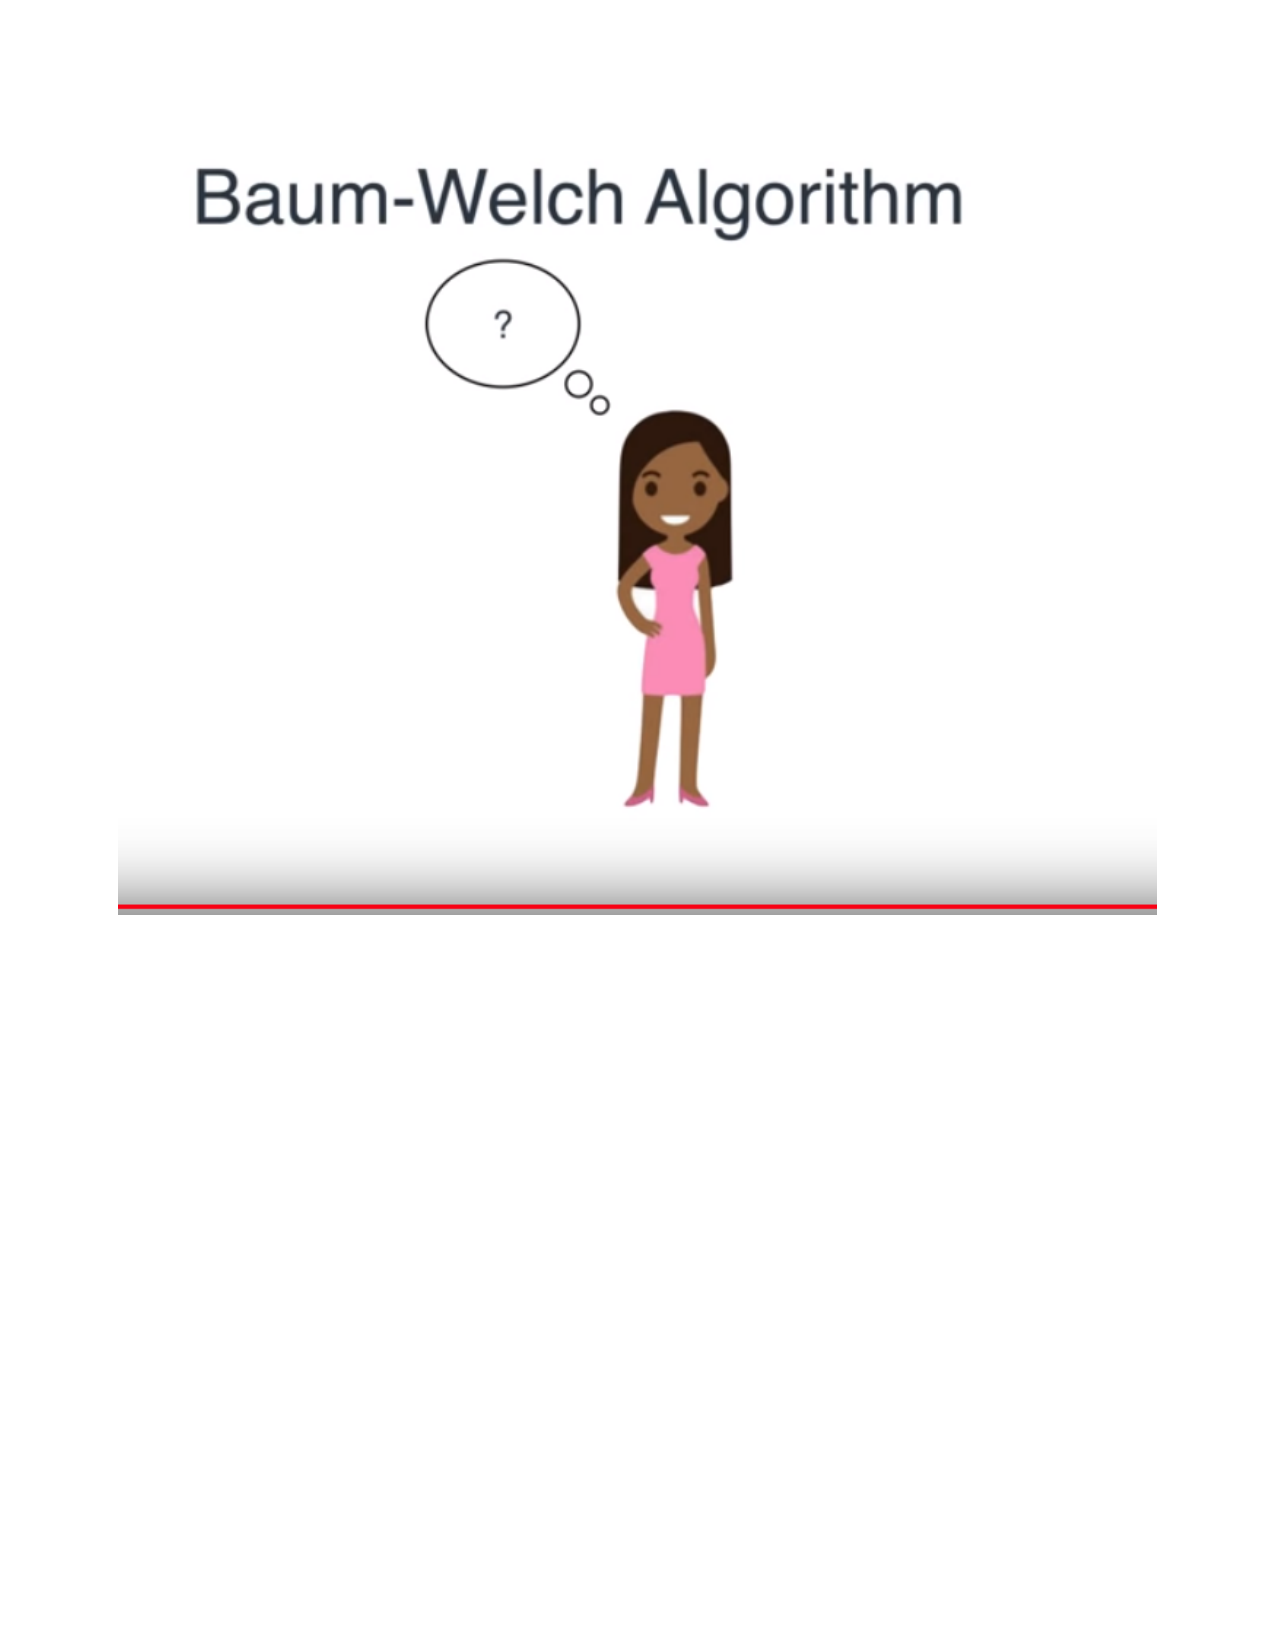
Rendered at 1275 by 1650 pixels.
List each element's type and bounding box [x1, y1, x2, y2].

picture [118, 118, 1157, 915]
